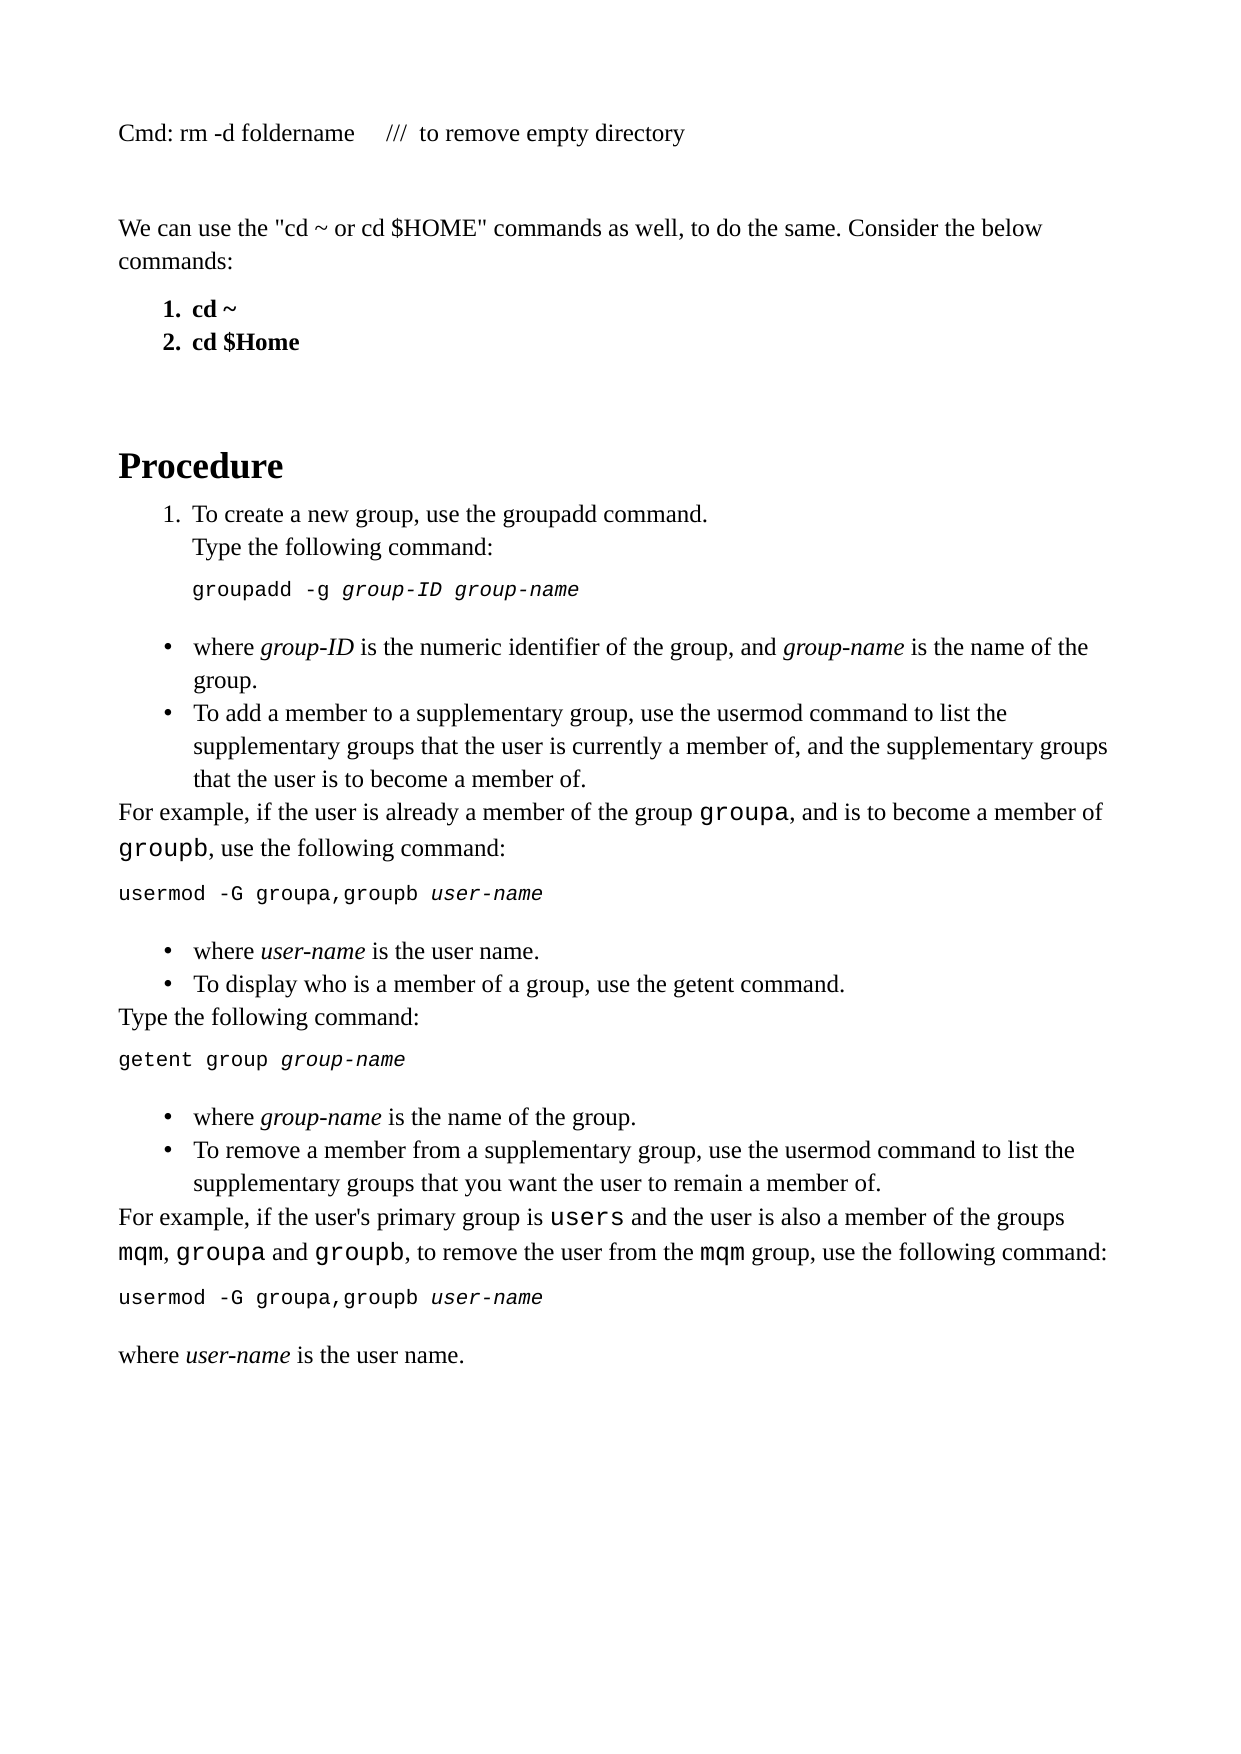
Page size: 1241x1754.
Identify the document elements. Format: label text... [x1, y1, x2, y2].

list Type the following command: [162, 532, 1122, 560]
text usermod -G groupa,groupb user-name [118, 883, 1122, 906]
list where user-name is the user name. [164, 936, 1122, 964]
list To create a new group, use the groupadd command. [162, 499, 1122, 527]
list cd $Home [162, 327, 1122, 356]
list To display who is a member of a group, use the getent command. [164, 969, 1122, 997]
subtitle Procedure [118, 443, 1122, 486]
text getent group group-name [118, 1049, 1122, 1073]
list To remove a member from a supplementary group, use the usermod command to list the supplementary groups that you want the user to remain a member of. [164, 1136, 1122, 1197]
text For example, if the user's primary group is users and the user is also a member of the groups mqm, groupa and groupb, to remove the user from the mqm group, use the following command: [118, 1202, 1122, 1267]
text where user-name is the user name. [118, 1340, 1122, 1368]
text usermod -G groupa,groupb user-name [118, 1287, 1122, 1310]
list To add a member to a supplementary group, use the usermod command to list the supplementary groups that the user is currently a member of, and the supplementary groups that the user is to become a member of. [164, 698, 1122, 793]
text We can use the "cd ~ or cd $HOME" commands as well, to do the same. Consider the below commands: [118, 213, 1122, 275]
text Cmd: rm -d foldername /// to remove empty directory [118, 118, 1122, 147]
text Type the following command: [118, 1002, 1122, 1031]
list cd ~ [162, 294, 1122, 323]
list where group-name is the name of the group. [164, 1102, 1122, 1131]
text For example, if the user is already a member of the group groupa, and is to become a member of groupb, use the following command: [118, 797, 1122, 863]
list where group-ID is the numeric identifier of the group, and group-name is the name of the group. [164, 632, 1122, 694]
list groupadd -g group-ID group-name [162, 579, 1122, 603]
